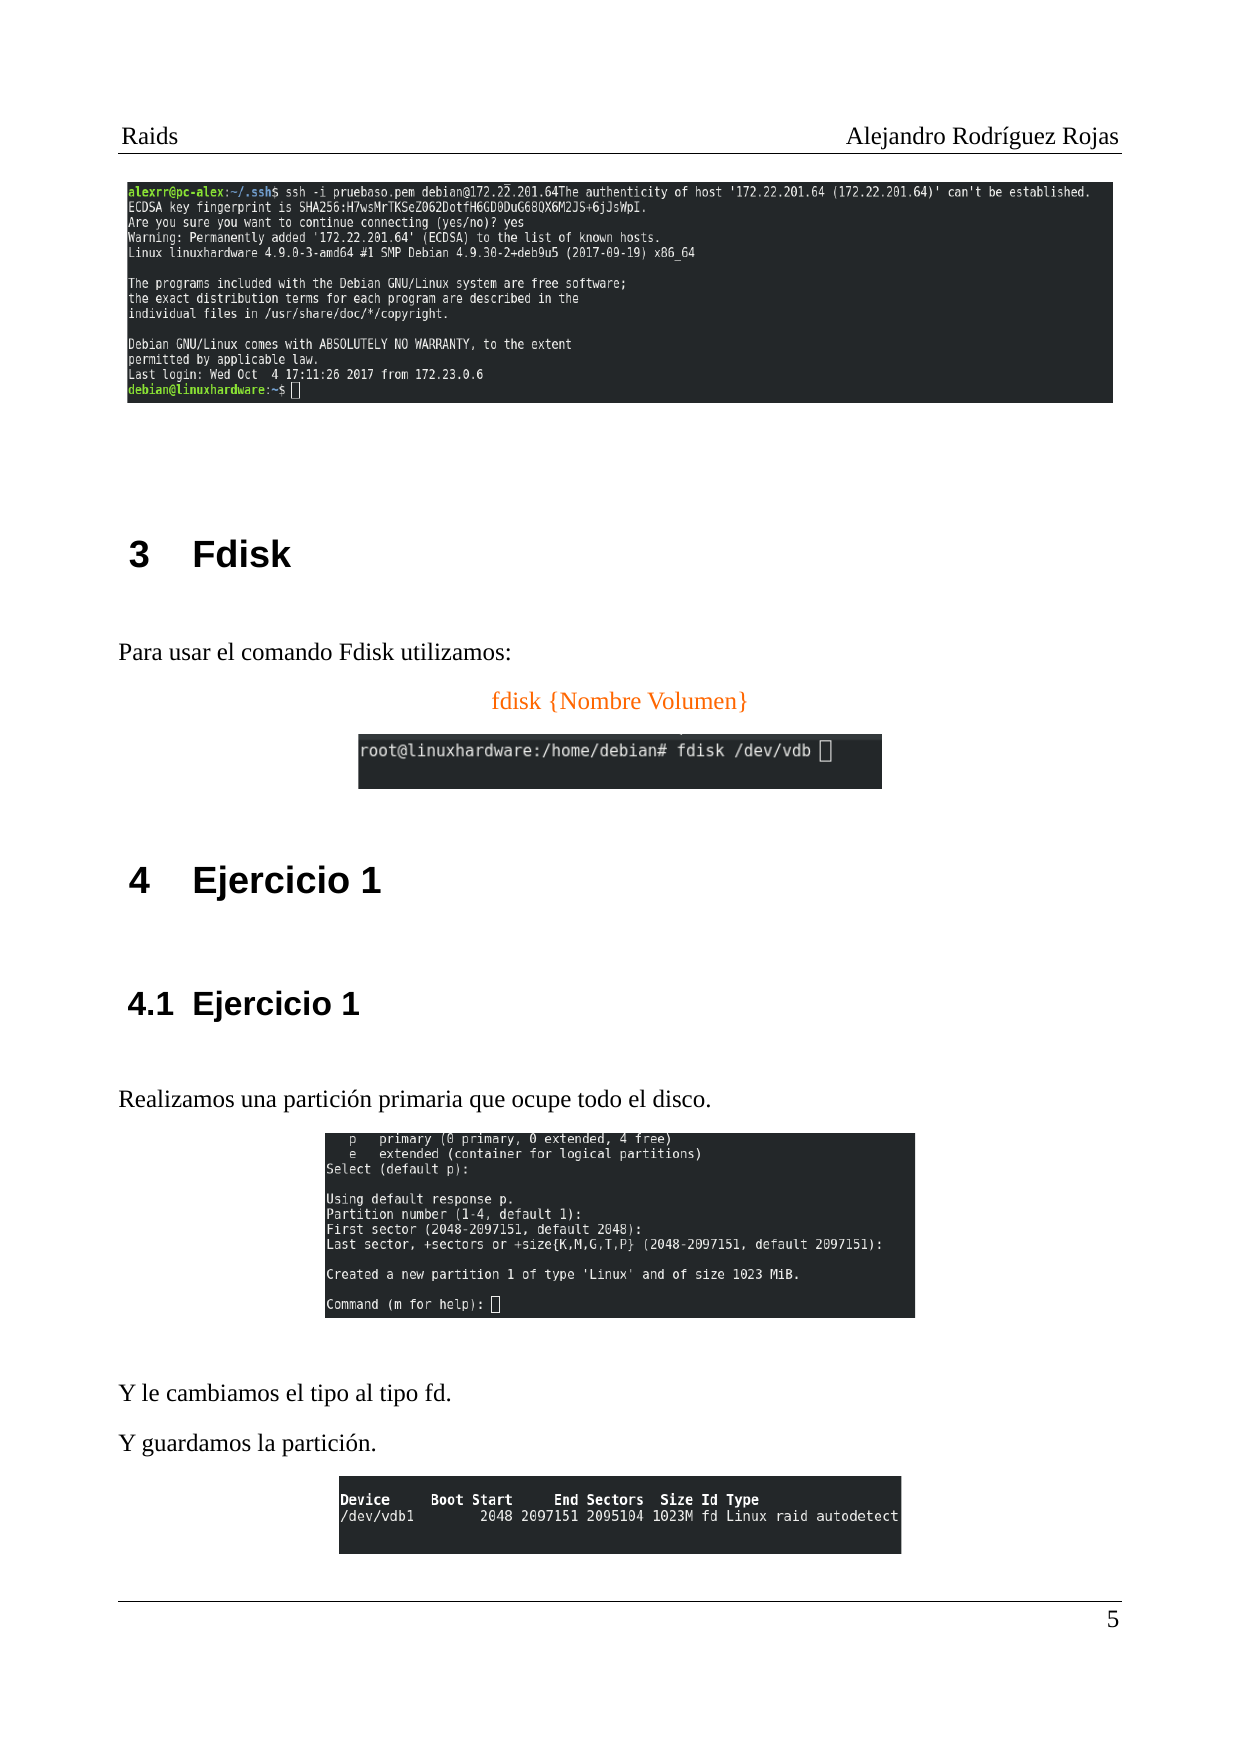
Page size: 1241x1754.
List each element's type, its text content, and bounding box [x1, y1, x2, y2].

subtitle Fdisk [118, 531, 1122, 575]
subtitle Ejercicio 1 [118, 984, 1122, 1023]
text fdisk {Nombre Volumen} [118, 686, 1122, 714]
text Para usar el comando Fdisk utilizamos: [118, 637, 1122, 665]
text Y le cambiamos el tipo al tipo fd. [118, 1378, 1122, 1407]
text Realizamos una partición primaria que ocupe todo el disco. [118, 1084, 1122, 1113]
subtitle Ejercicio 1 [118, 858, 1122, 902]
text Y guardamos la partición. [118, 1428, 1122, 1456]
